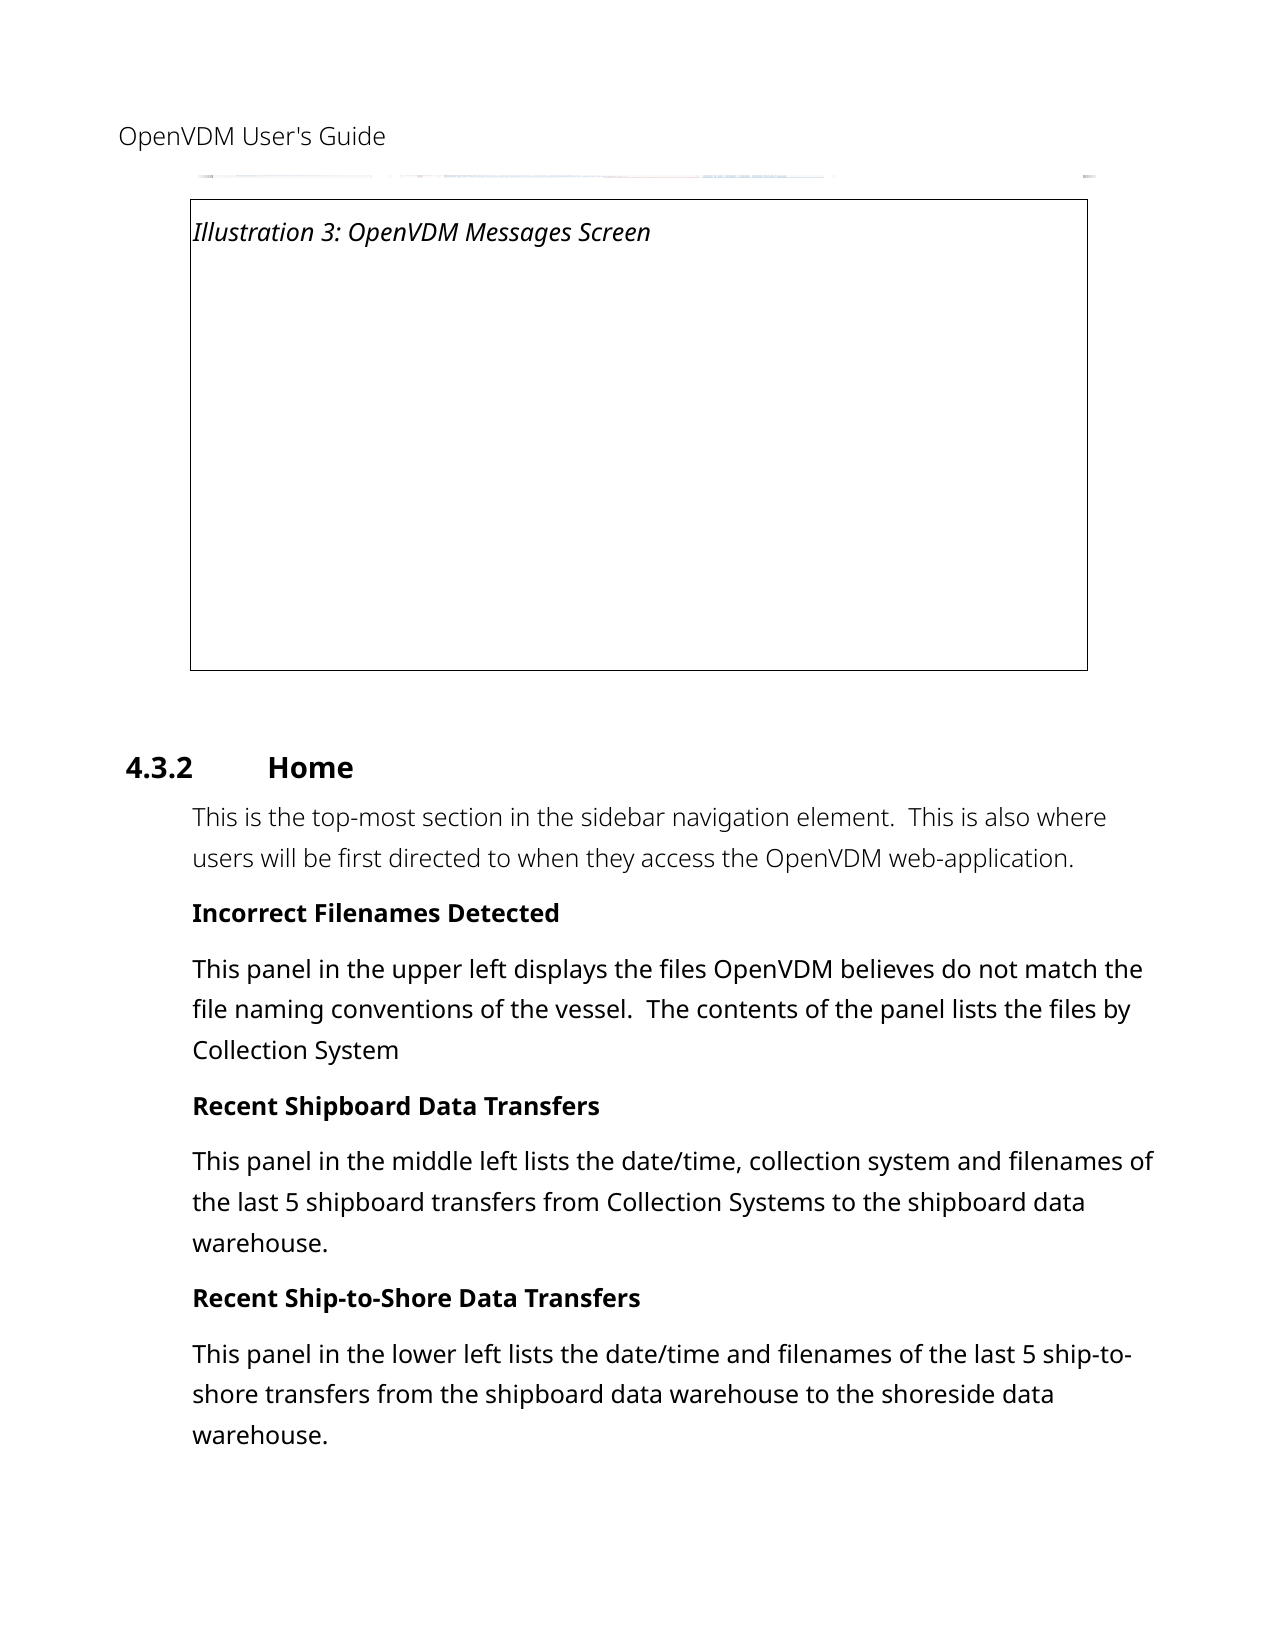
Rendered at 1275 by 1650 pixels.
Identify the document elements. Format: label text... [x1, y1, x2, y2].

subtitle Home [118, 747, 1157, 787]
text Recent Ship-to-Shore Data Transfers [192, 1281, 1157, 1315]
text This is the top-most section in the sidebar navigation element. This is also where users will be first directed to when they access the OpenVDM web-application. [192, 799, 1157, 874]
text Illustration 3: OpenVDM Messages Screen [193, 215, 1084, 249]
text This panel in the middle left lists the date/time, collection system and filenames of the last 5 shipboard transfers from Collection Systems to the shipboard data warehouse. [192, 1144, 1157, 1259]
text This panel in the lower left lists the date/time and filenames of the last 5 ship-to-shore transfers from the shipboard data warehouse to the shoreside data warehouse. [192, 1336, 1157, 1452]
text Recent Shipboard Data Transfers [192, 1088, 1157, 1122]
text Incorrect Filenames Detected [192, 896, 1157, 930]
text This panel in the upper left displays the files OpenVDM believes do not match the file naming conventions of the vessel. The contents of the panel lists the files by Collection System [192, 951, 1157, 1067]
